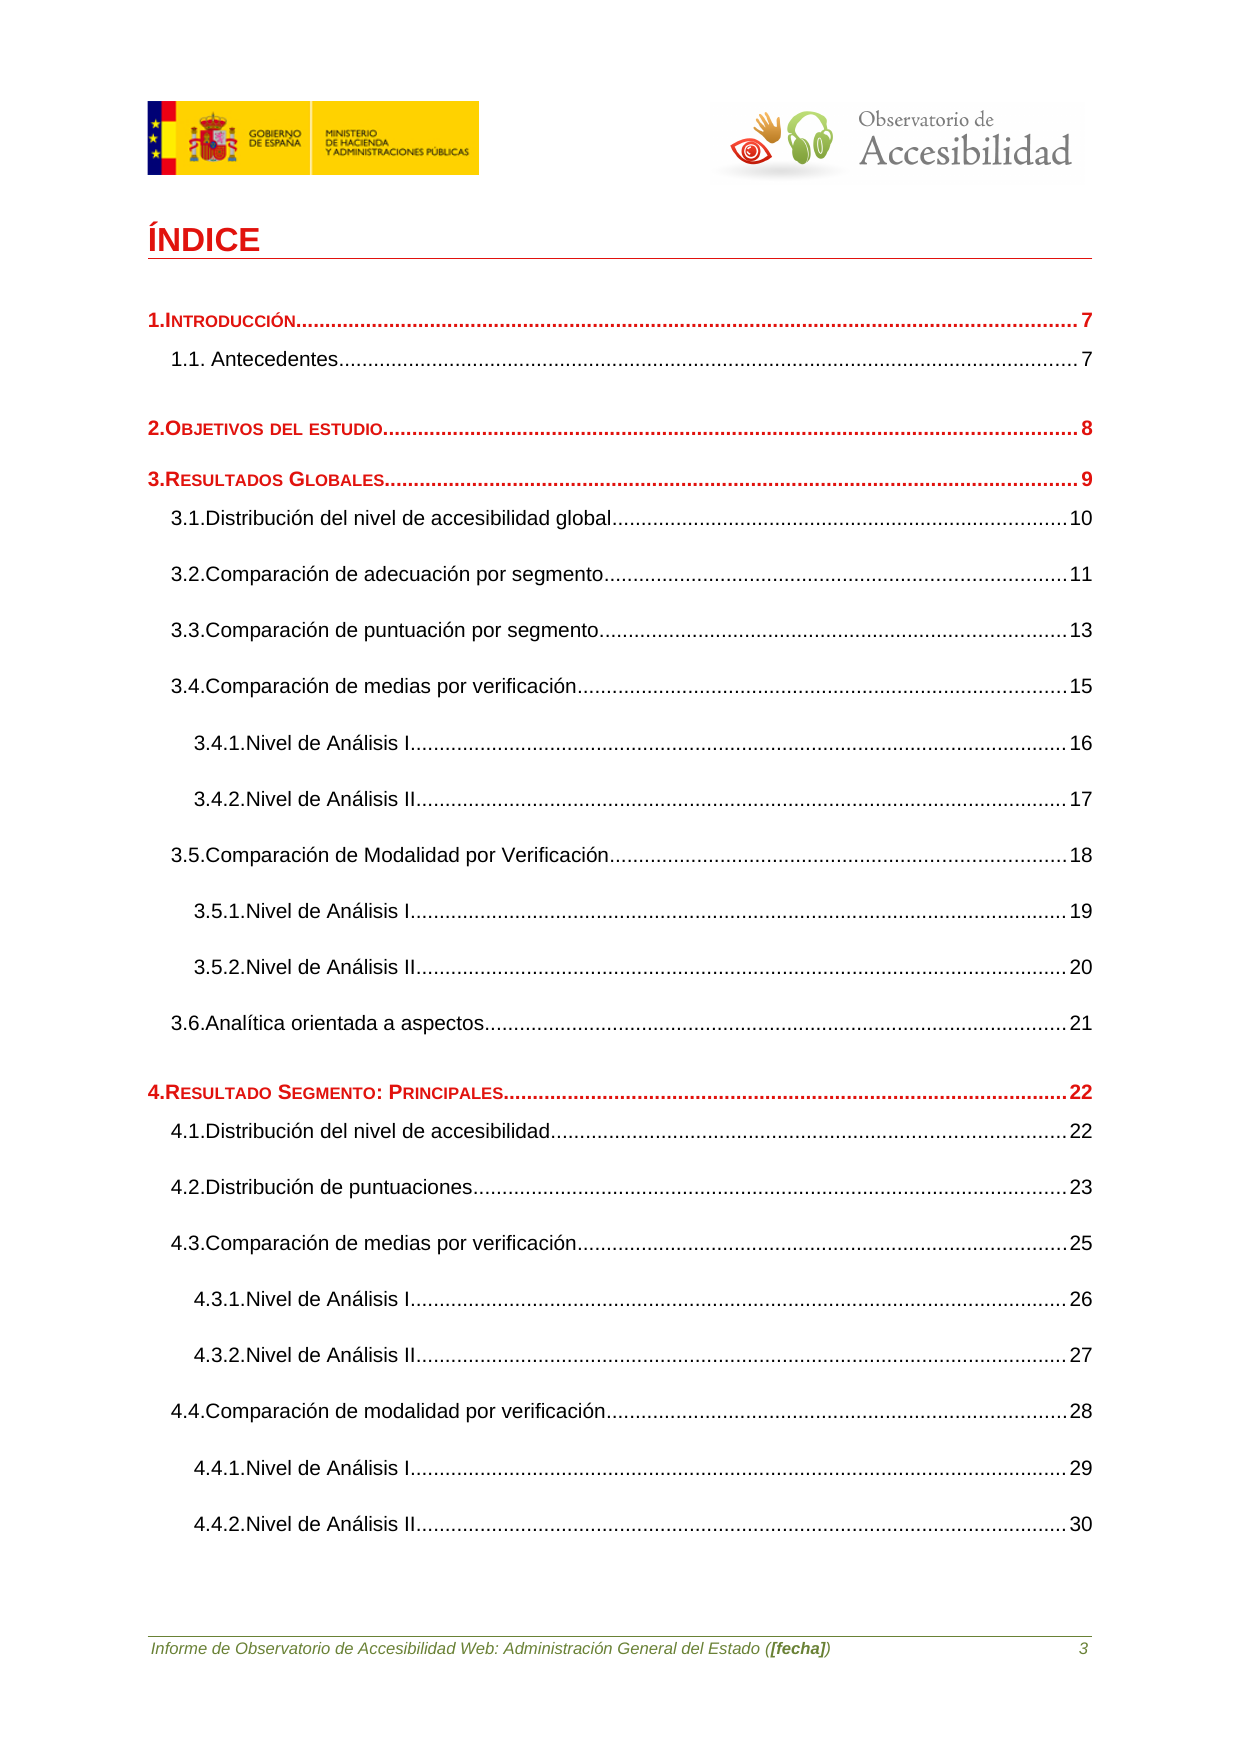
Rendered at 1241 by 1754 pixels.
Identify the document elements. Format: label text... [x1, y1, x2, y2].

text 4.2.Distribución de puntuaciones 23 [171, 1175, 1092, 1199]
text 3.5.2.Nivel de Análisis II 20 [193, 955, 1092, 979]
text 4.4.1.Nivel de Análisis I 29 [193, 1456, 1092, 1479]
text 3.3.Comparación de puntuación por segmento 13 [171, 618, 1092, 642]
text 3.2.Comparación de adecuación por segmento 11 [171, 562, 1092, 586]
text 3.1.Distribución del nivel de accesibilidad global 10 [171, 506, 1092, 530]
text 3.5.1.Nivel de Análisis I 19 [193, 899, 1092, 923]
text 3.6.Analítica orientada a aspectos 21 [171, 1011, 1092, 1035]
text 4.1.Distribución del nivel de accesibilidad 22 [171, 1119, 1092, 1143]
text 1.1. Antecedentes 7 [171, 347, 1092, 371]
picture [710, 102, 1086, 185]
text 2.Objetivos del estudio 8 [148, 416, 1092, 439]
text 1.Introducción 7 [148, 308, 1092, 332]
text 4.4.Comparación de modalidad por verificación 28 [171, 1399, 1092, 1423]
text 4.4.2.Nivel de Análisis II 30 [193, 1512, 1092, 1536]
text 3.4.2.Nivel de Análisis II 17 [193, 787, 1092, 811]
text 3.4.Comparación de medias por verificación 15 [171, 674, 1092, 698]
text 3.4.1.Nivel de Análisis I 16 [193, 730, 1092, 754]
text 4.3.2.Nivel de Análisis II 27 [193, 1343, 1092, 1367]
text 4.3.1.Nivel de Análisis I 26 [193, 1287, 1092, 1311]
text 3.5.Comparación de Modalidad por Verificación 18 [171, 843, 1092, 867]
text 4.3.Comparación de medias por verificación 25 [171, 1231, 1092, 1255]
text Índice [148, 220, 1092, 258]
picture [147, 101, 479, 175]
text 3.Resultados Globales 9 [148, 467, 1092, 491]
text 4.Resultado Segmento: Principales 22 [148, 1080, 1092, 1104]
